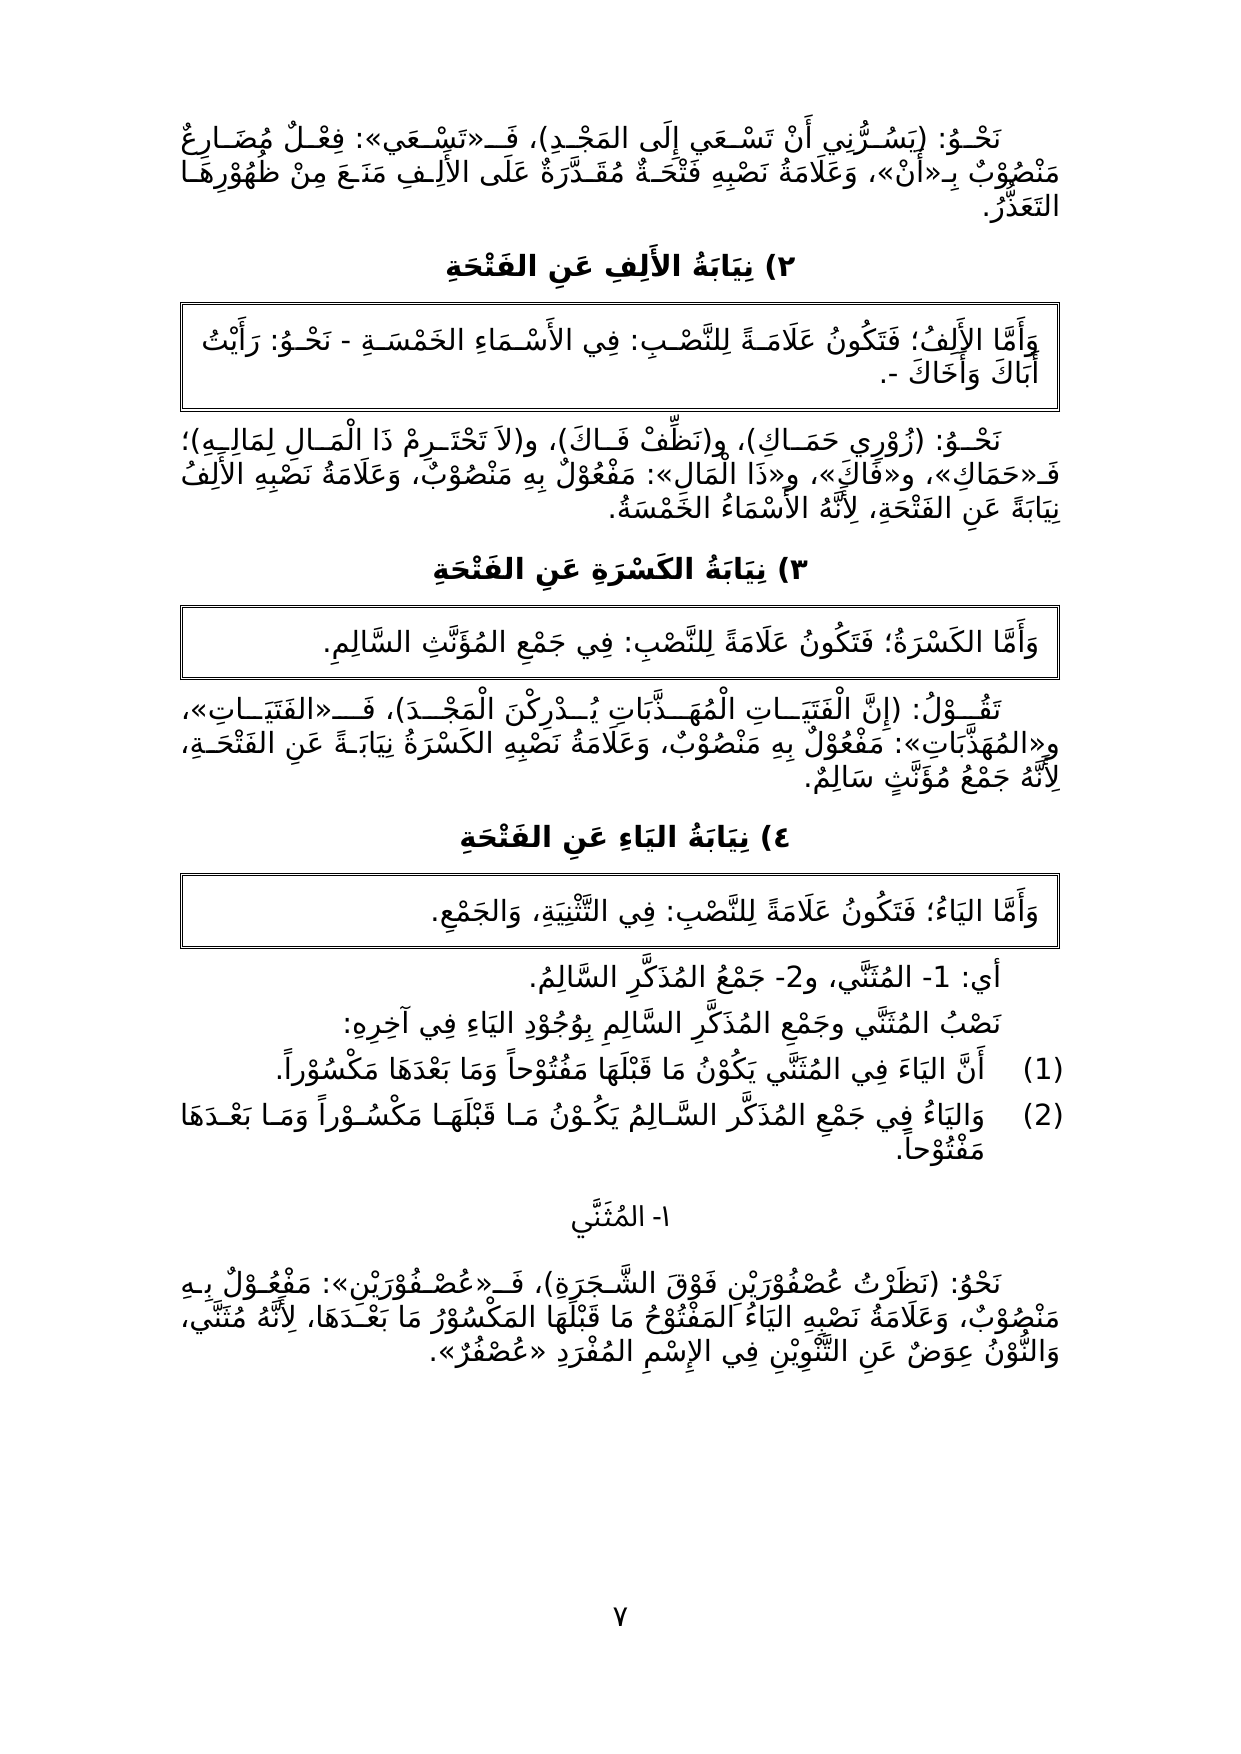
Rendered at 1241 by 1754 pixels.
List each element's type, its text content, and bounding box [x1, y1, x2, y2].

text وَأَمَّا الكَسْرَةُ؛ فَتَكُونُ عَلَامَةً لِلنَّصْبِ: فِي جَمْعِ المُؤَنَّثِ السَّالِمِ. [183, 608, 1057, 677]
subtitle ٣) نِيَابَةُ الكَسْرَةِ عَنِ الفَتْحَةِ [180, 552, 1060, 586]
subtitle ١- المُثَنَّي [180, 1187, 1060, 1248]
subtitle ٤) نِيَابَةُ اليَاءِ عَنِ الفَتْحَةِ [180, 821, 1060, 855]
list وَاليَاءُ فِي جَمْعِ المُذَكَّر السَّالِمُ يَكُوْنُ مَا قَبْلَهَا مَكْسُوْراً وَمَا بَعْدَهَا مَفْتُوْحاً. [180, 1098, 1023, 1166]
text نَحْوُ: (يَسُرُّنِي أَنْ تَسْعَي إِلَى المَجْدِ)، فَـ«تَسْعَي»: فِعْلٌ مُضَارِعٌ مَنْصُوْبٌ بِـ«أَنْ»، وَعَلَامَةُ نَصْبِهِ فَتْحَةٌ مُقَدَّرَةٌ عَلَى الأَلِفِ مَنَعَ مِنْ ظُهُوْرِهَا التَعَذُّرُ. [180, 121, 1060, 223]
list أَنَّ اليَاءَ فِي المُثَنَّي يَكُوْنُ مَا قَبْلَهَا مَفُتُوْحاً وَمَا بَعْدَهَا مَكْسُوْراً. [180, 1052, 1023, 1086]
text نَحْوُ: (زُوْرِي حَمَاكِ)، و(نَظِّفْ فَاكَ)، و(لاَ تَحْتَرِمْ ذَا الْمَالِ لِمَالِهِ)؛ فَـ«حَمَاكِ»، و«فَاكَ»، و«ذَا الْمَالِ»: مَفْعُوْلٌ بِهِ مَنْصُوْبٌ، وَعَلَامَةُ نَصْبِهِ الأَلِفُ نِيَابَةً عَنِ الفَتْحَةِ، لِأَنَّهُ الأَسْمَاءُ الخَمْسَةُ. [180, 423, 1060, 525]
text نَحْوُ: (نَظَرْتُ عُصْفُوْرَيْنِ فَوْقَ الشَّجَرَةِ)، فَـ«عُصْفُوْرَيْنِ»: مَفْعُوْلٌ بِهِ مَنْصُوْبٌ، وَعَلَامَةُ نَصْبِهِ اليَاءُ المَفْتُوْحُ مَا قَبْلَهَا المَكْسُوْرُ مَا بَعْدَهَا، لِأَنَّهُ مُثَنَّي، وَالنُّوْنُ عِوَضٌ عَنِ التَّنْوِيْنِ فِي الإِسْمِ المُفْرَدِ «عُصْفُرٌ». [180, 1267, 1060, 1368]
text وَأَمَّا اليَاءُ؛ فَتَكُونُ عَلَامَةً لِلنَّصْبِ: فِي التَّثْنِيَةِ، وَالجَمْعِ. [183, 876, 1057, 946]
text نَصْبُ المُثَنَّي وجَمْعِ المُذَكَّرِ السَّالِمِ بِوُجُوْدِ اليَاءِ فِي آخِرِهِ: [180, 1006, 1060, 1040]
text وَأَمَّا الأَلِفُ؛ فَتَكُونُ عَلَامَةً لِلنَّصْبِ: فِي الأَسْمَاءِ الخَمْسَةِ - نَحْوُ: رَأَيْتُ أَبَاكَ وَأَخَاكَ -. [183, 305, 1057, 408]
subtitle ٢) نِيَابَةُ الأَلِفِ عَنِ الفَتْحَةِ [180, 250, 1060, 284]
text أي: 1- المُثَنَّي، و2- جَمْعُ المُذَكَّرِ السَّالِمُ. [180, 961, 1060, 994]
text تَقُوْلُ: (إِنَّ الْفَتَيَاتِ الْمُهَذَّبَاتِ يُدْرِكْنَ الْمَجْدَ)، فَـ«الفَتَيَاتِ»، و«المُهَذَّبَاتِ»: مَفْعُوْلٌ بِهِ مَنْصُوْبٌ، وَعَلَامَةُ نَصْبِهِ الكَسْرَةُ نِيَابَةً عَنِ الفَتْحَةِ، لِأَنَّهُ جَمْعُ مُؤَنَّثٍ سَالِمٌ. [180, 692, 1060, 794]
